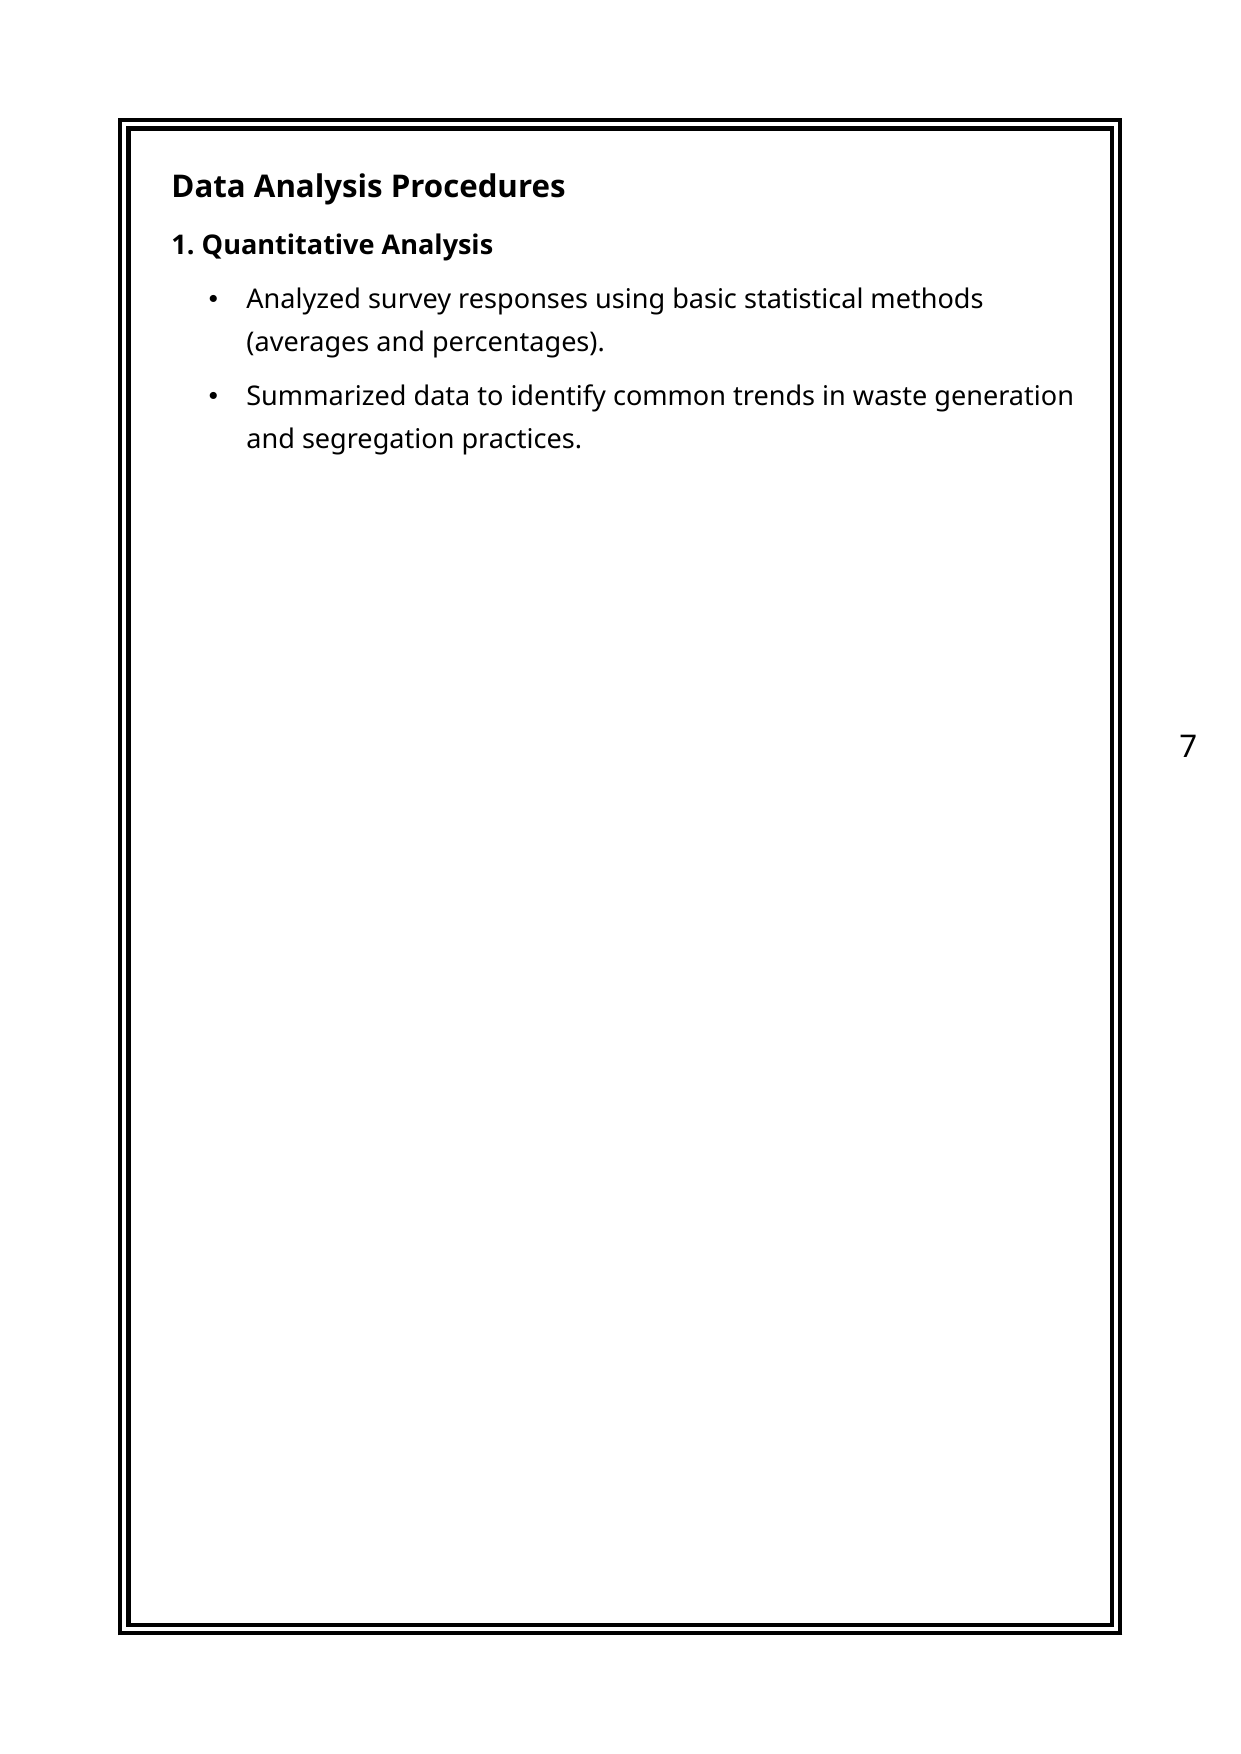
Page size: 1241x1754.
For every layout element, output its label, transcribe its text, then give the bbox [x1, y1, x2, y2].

list Summarized data to identify common trends in waste generation and segregation practices. [209, 377, 1107, 456]
subtitle Data Analysis Procedures [171, 164, 1069, 207]
text 1. Quantitative Analysis [171, 226, 1069, 262]
list Analyzed survey responses using basic statistical methods (averages and percentages). [209, 280, 1107, 359]
